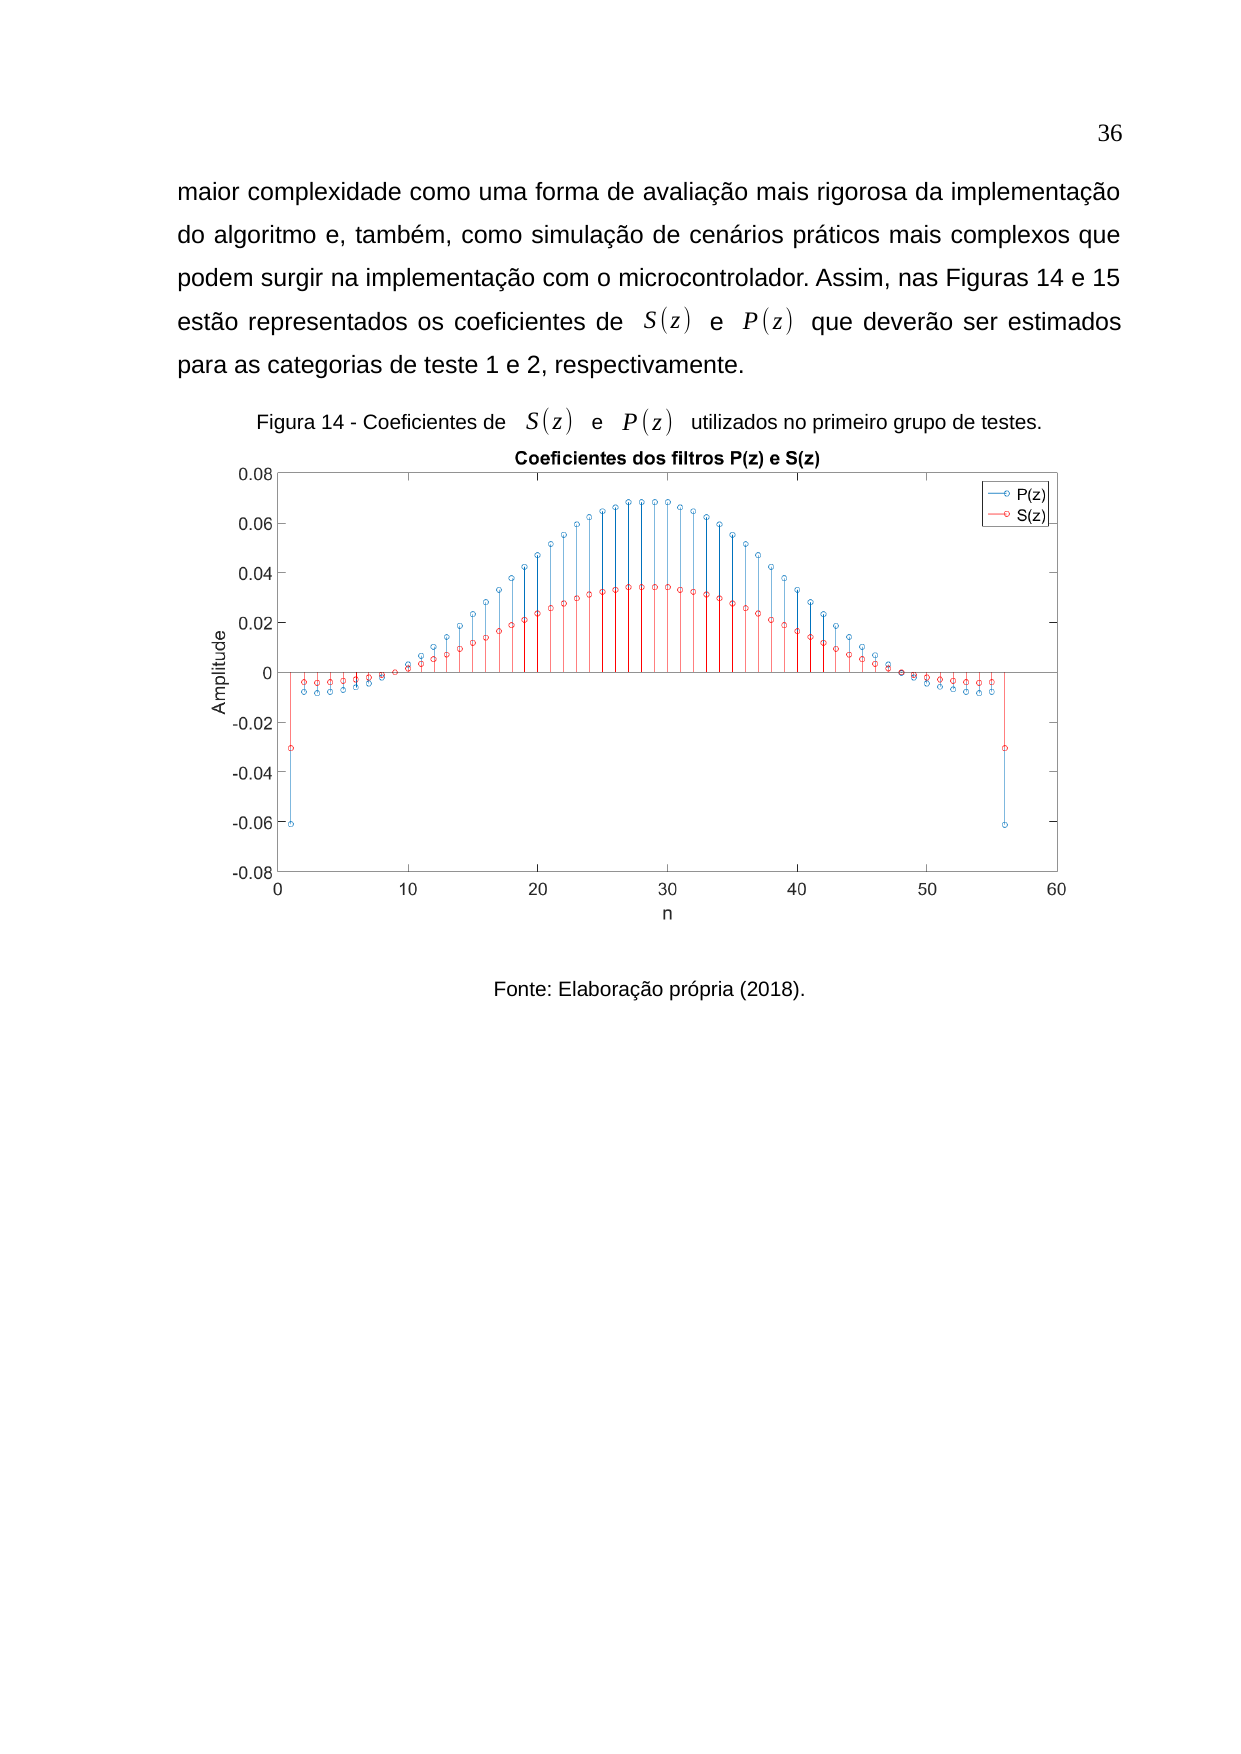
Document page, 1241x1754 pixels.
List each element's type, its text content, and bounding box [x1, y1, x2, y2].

table_cell [177, 925, 1122, 965]
text Primeiramente, como não se sabe qual é a função de transferência do caminho primário e nem do caminho secundário, na realidade, definem-se valores arbitrários. Como especificado anteriormente, teremos duas categorias de filtros a serem testadas, uma com um filtropassa-baixas e outra com, sendo. Esta categoria foi desenvolvida com testes de baixa complexidade como uma forma de avaliar o funcionamento básico da implementação do algoritmo e como base para testes posteriores no microcontrolador. A outra categoria de testes foi desenvolvida com coeficientes de filtros gerados aleatoriamente parae parade tamanho. Esta categoria foi desenvolvida com testes de maior complexidade como uma forma de avaliação mais rigorosa da implementação do algoritmo e, também, como simulação de cenários práticos mais complexos que podem surgir na implementação com o microcontrolador. Assim, nas Figuras 14 e 15 estão representados os coeficientes deeque deverão ser estimados para as categorias de teste 1 e 2, respectivamente. [177, 177, 1122, 378]
picture [147, 436, 1152, 925]
table_header Coeficientes deeutilizados no primeiro grupo de testes. [177, 408, 1122, 436]
table_cell Fonte: Elaboração própria (2018). [177, 965, 1122, 1060]
